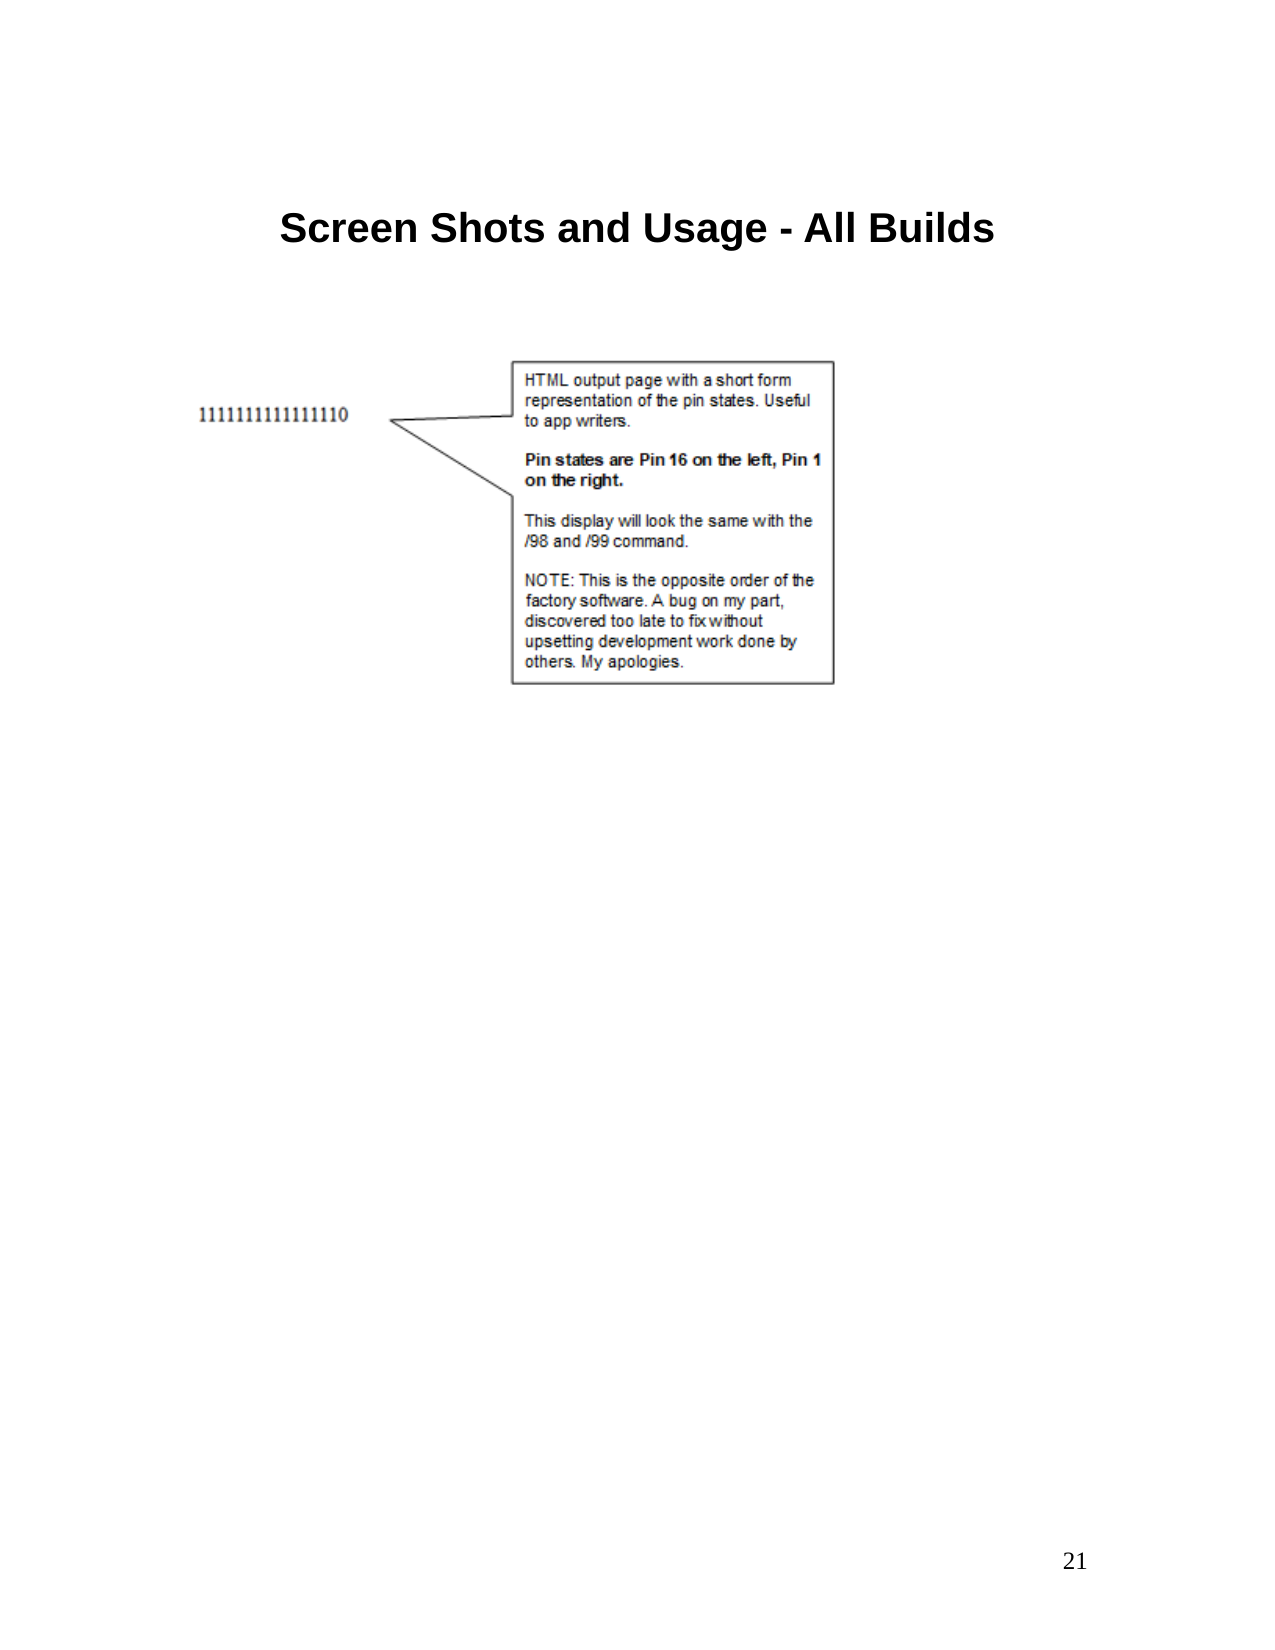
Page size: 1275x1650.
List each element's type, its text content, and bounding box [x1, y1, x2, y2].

picture [187, 344, 852, 699]
subtitle Screen Shots and Usage - All Builds [187, 204, 1087, 252]
